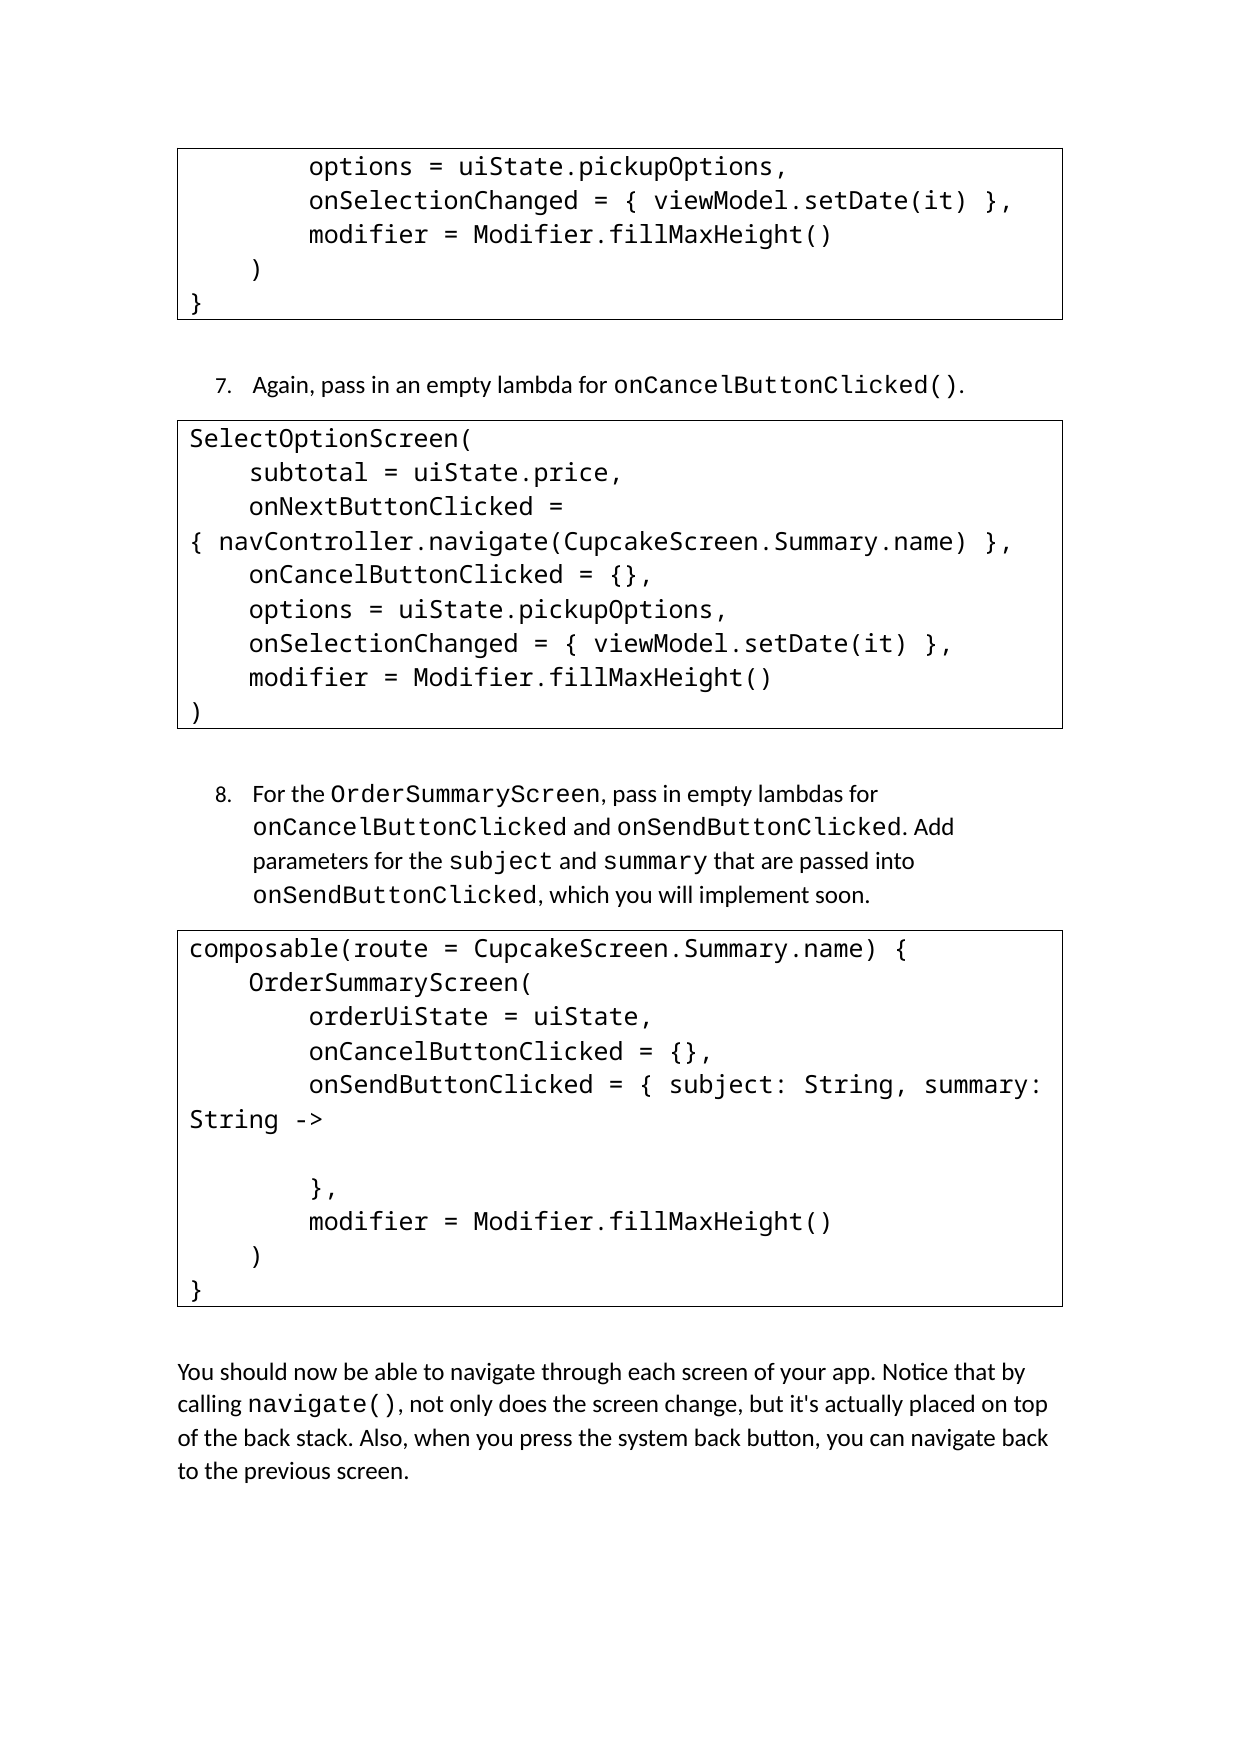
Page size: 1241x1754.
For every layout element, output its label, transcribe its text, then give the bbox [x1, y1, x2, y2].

list Again, pass in an empty lambda for onCancelButtonClicked(). [215, 369, 1063, 401]
text You should now be able to navigate through each screen of your app. Notice that by calling navigate(), not only does the screen change, but it's actually placed on top of the back stack. Also, when you press the system back button, you can navigate back to the previous screen. [177, 1356, 1063, 1486]
table_header options = uiState.pickupOptions, onSelectionChanged = { viewModel.setDate(it) }, modifier = Modifier.fillMaxHeight() ) } [178, 149, 1062, 319]
table_header SelectOptionScreen( subtotal = uiState.price, onNextButtonClicked = { navController.navigate(CupcakeScreen.Summary.name) }, onCancelButtonClicked = {}, options = uiState.pickupOptions, onSelectionChanged = { viewModel.setDate(it) }, modifier = Modifier.fillMaxHeight() ) [178, 421, 1062, 727]
list For the OrderSummaryScreen, pass in empty lambdas for onCancelButtonClicked and onSendButtonClicked. Add parameters for the subject and summary that are passed into onSendButtonClicked, which you will implement soon. [215, 778, 1063, 911]
table_header composable(route = CupcakeScreen.Summary.name) { OrderSummaryScreen( orderUiState = uiState, onCancelButtonClicked = {}, onSendButtonClicked = { subject: String, summary: String -> }, modifier = Modifier.fillMaxHeight() ) } [178, 931, 1062, 1306]
